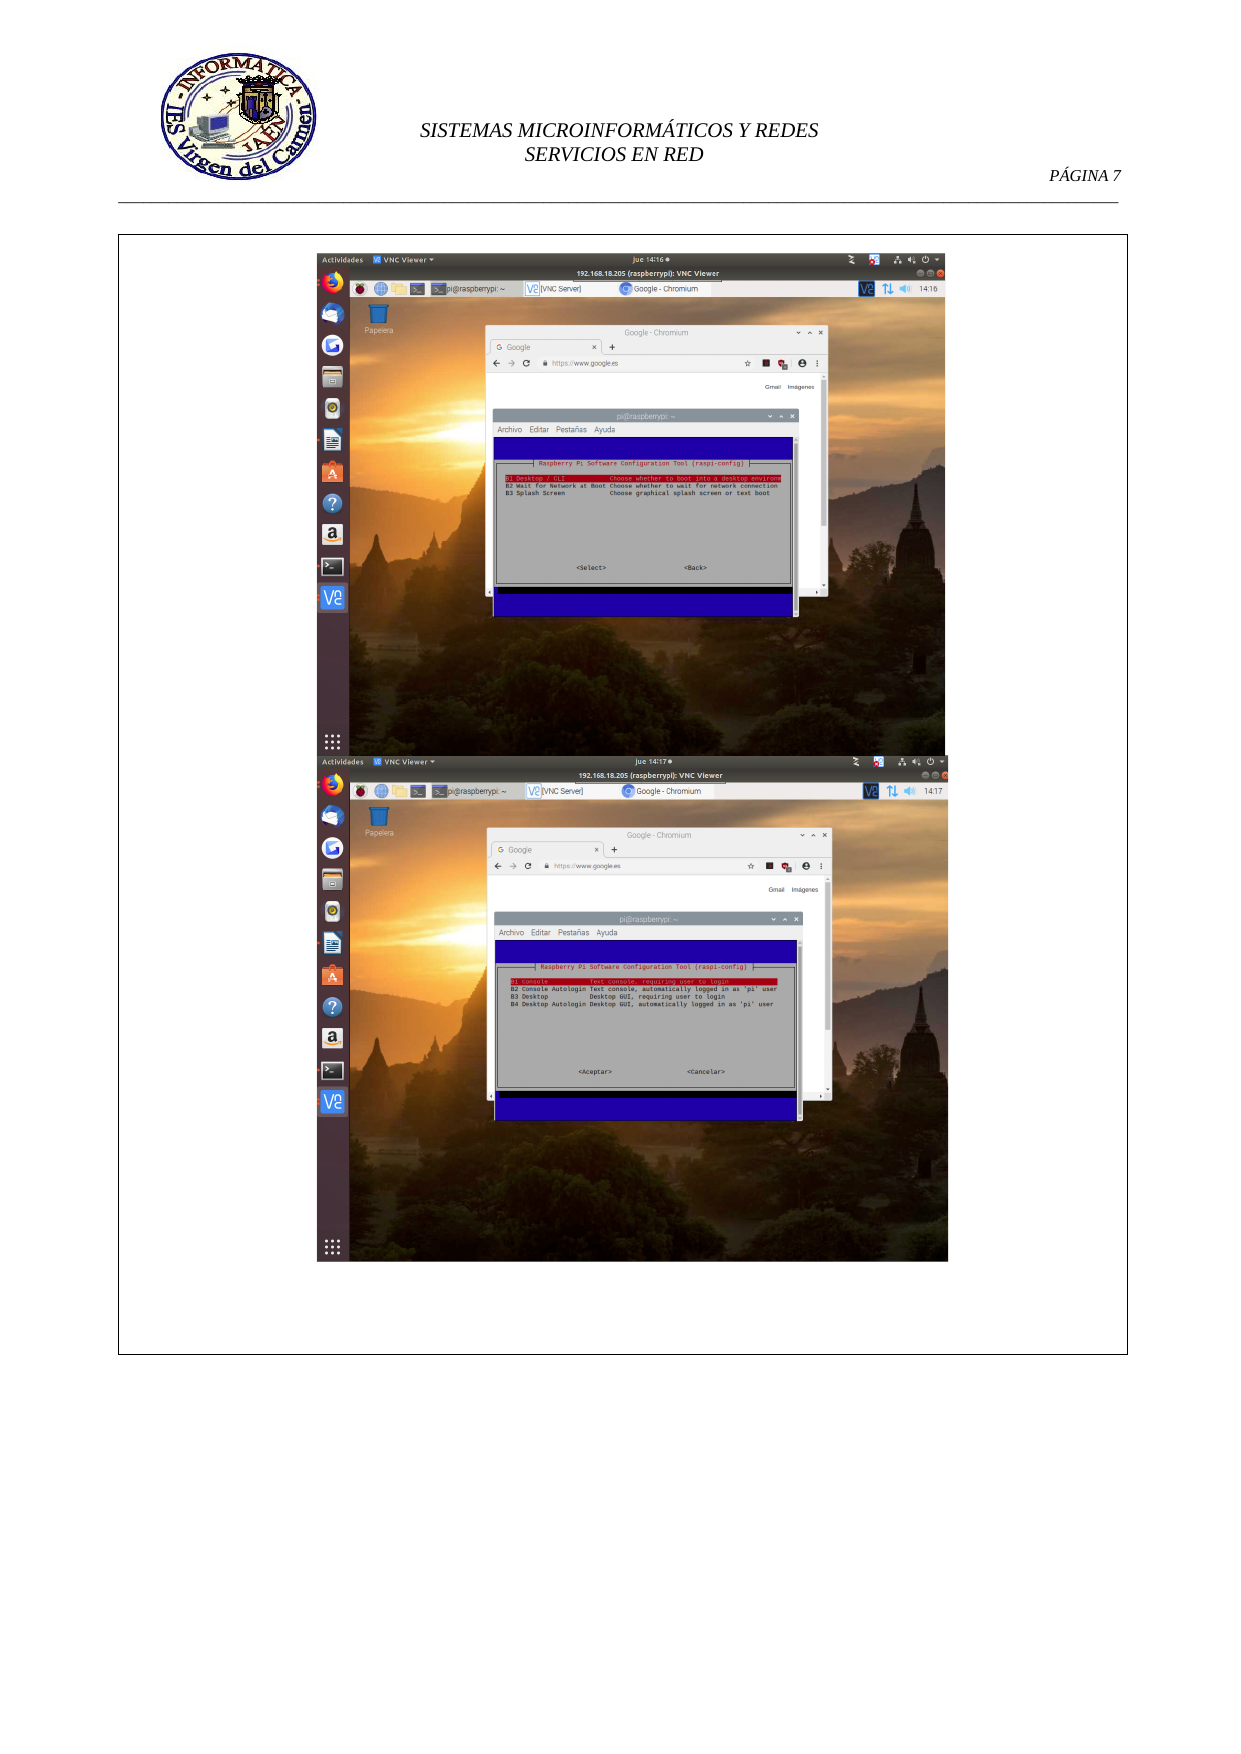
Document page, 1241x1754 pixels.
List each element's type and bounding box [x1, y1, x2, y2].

table_header [119, 235, 1127, 1354]
picture [161, 43, 319, 182]
picture [316, 253, 949, 1262]
